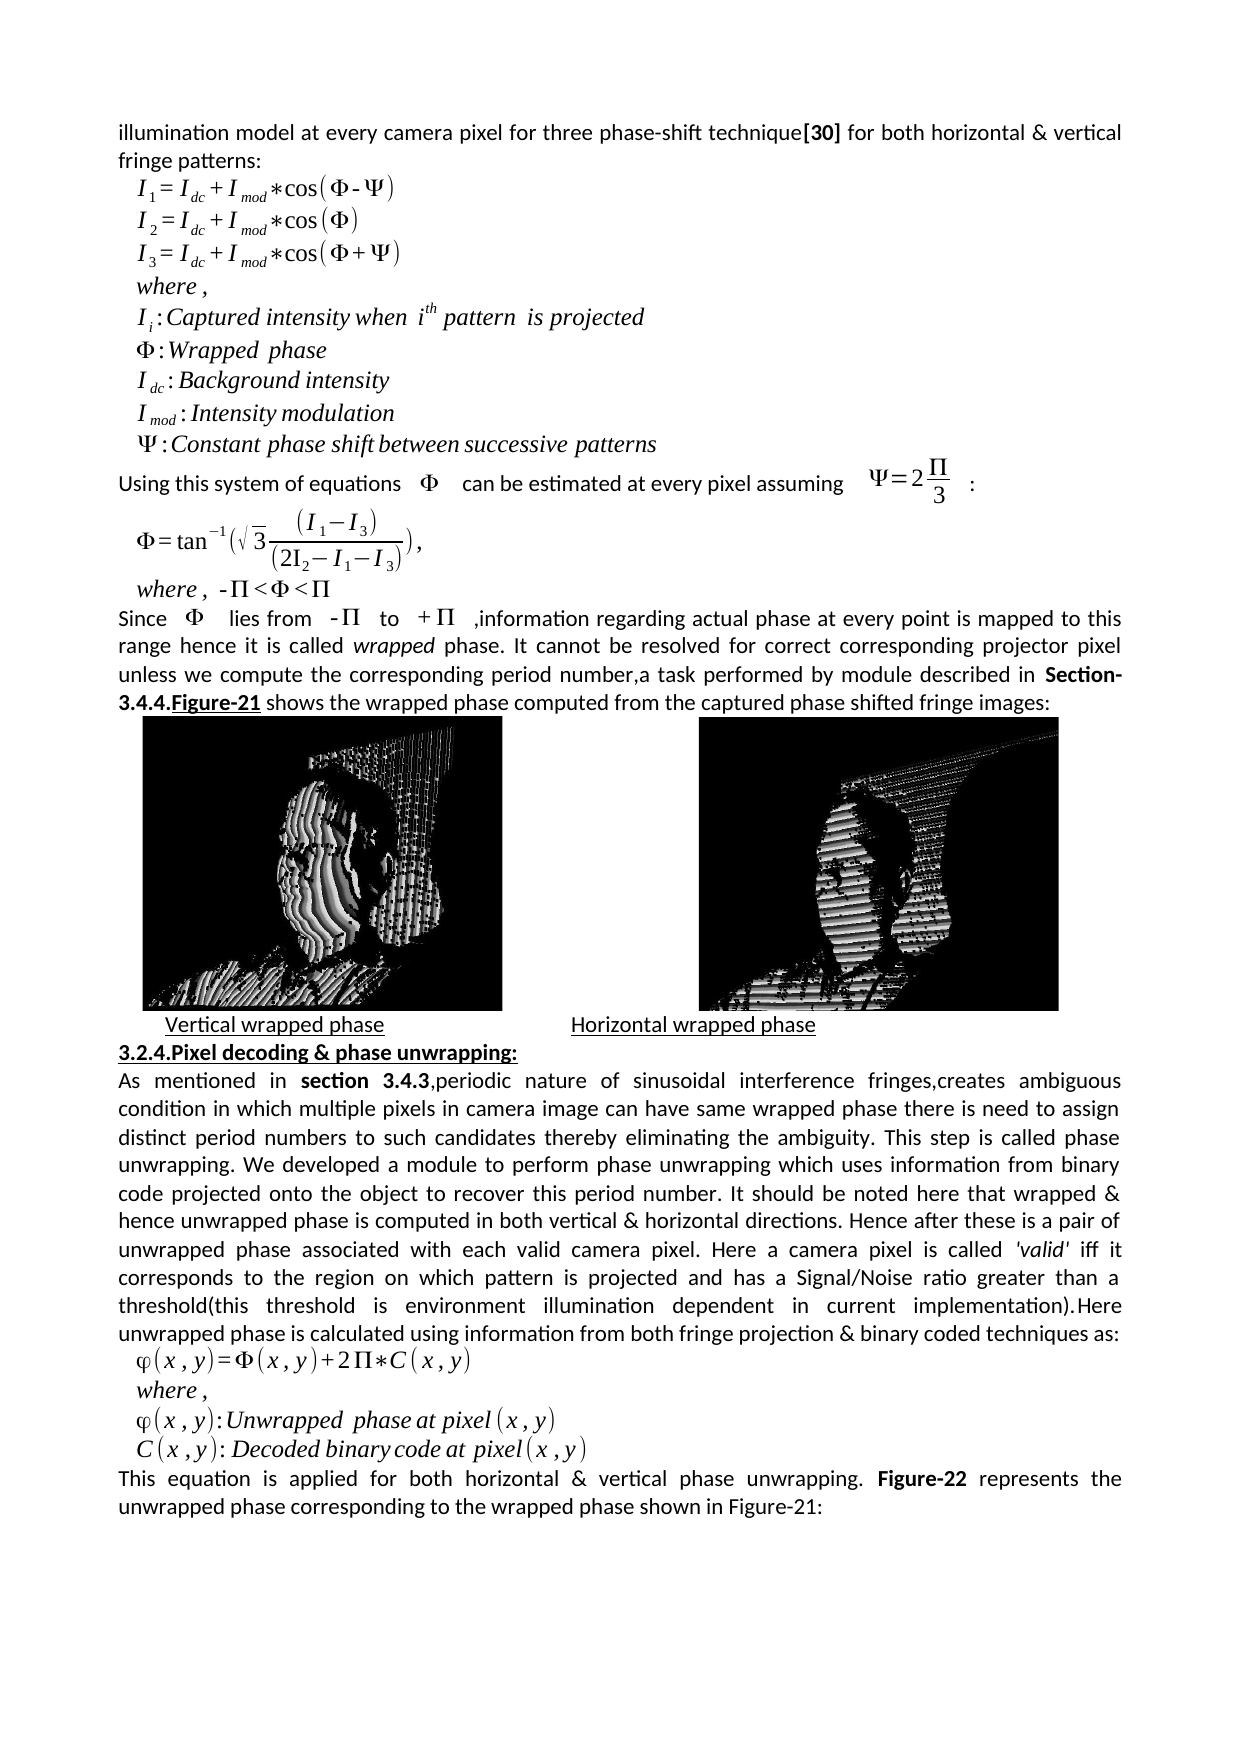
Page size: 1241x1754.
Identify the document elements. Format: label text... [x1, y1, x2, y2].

picture [698, 717, 1059, 1011]
text illumination model at every camera pixel for three phase-shift technique[30] for both horizontal & vertical fringe patterns: [118, 118, 1122, 174]
text Vertical wrapped phase Horizontal wrapped phase [118, 716, 1122, 1038]
text Since lies fromto,information regarding actual phase at every point is mapped to this range hence it is called wrapped phase. It cannot be resolved for correct corresponding projector pixel unless we compute the corresponding period number,a task performed by module described in Section-3.4.4.Figure-21 shows the wrapped phase computed from the captured phase shifted fringe images: [118, 604, 1122, 716]
text This equation is applied for both horizontal & vertical phase unwrapping. Figure-22 represents the unwrapped phase corresponding to the wrapped phase shown in Figure-21: [118, 1464, 1122, 1520]
picture [142, 716, 503, 1011]
text 3.2.4.Pixel decoding & phase unwrapping: [118, 1038, 1122, 1067]
text As mentioned in section 3.4.3,periodic nature of sinusoidal interference fringes,creates ambiguous condition in which multiple pixels in camera image can have same wrapped phase there is need to assign distinct period numbers to such candidates thereby eliminating the ambiguity. This step is called phase unwrapping. We developed a module to perform phase unwrapping which uses information from binary code projected onto the object to recover this period number. It should be noted here that wrapped & hence unwrapped phase is computed in both vertical & horizontal directions. Hence after these is a pair of unwrapped phase associated with each valid camera pixel. Here a camera pixel is called 'valid' iff it corresponds to the region on which pattern is projected and has a Signal/Noise ratio greater than a threshold(this threshold is environment illumination dependent in current implementation).Here unwrapped phase is calculated using information from both fringe projection & binary coded techniques as: [118, 1067, 1122, 1347]
text Using this system of equations can be estimated at every pixel assuming : [118, 458, 1122, 508]
